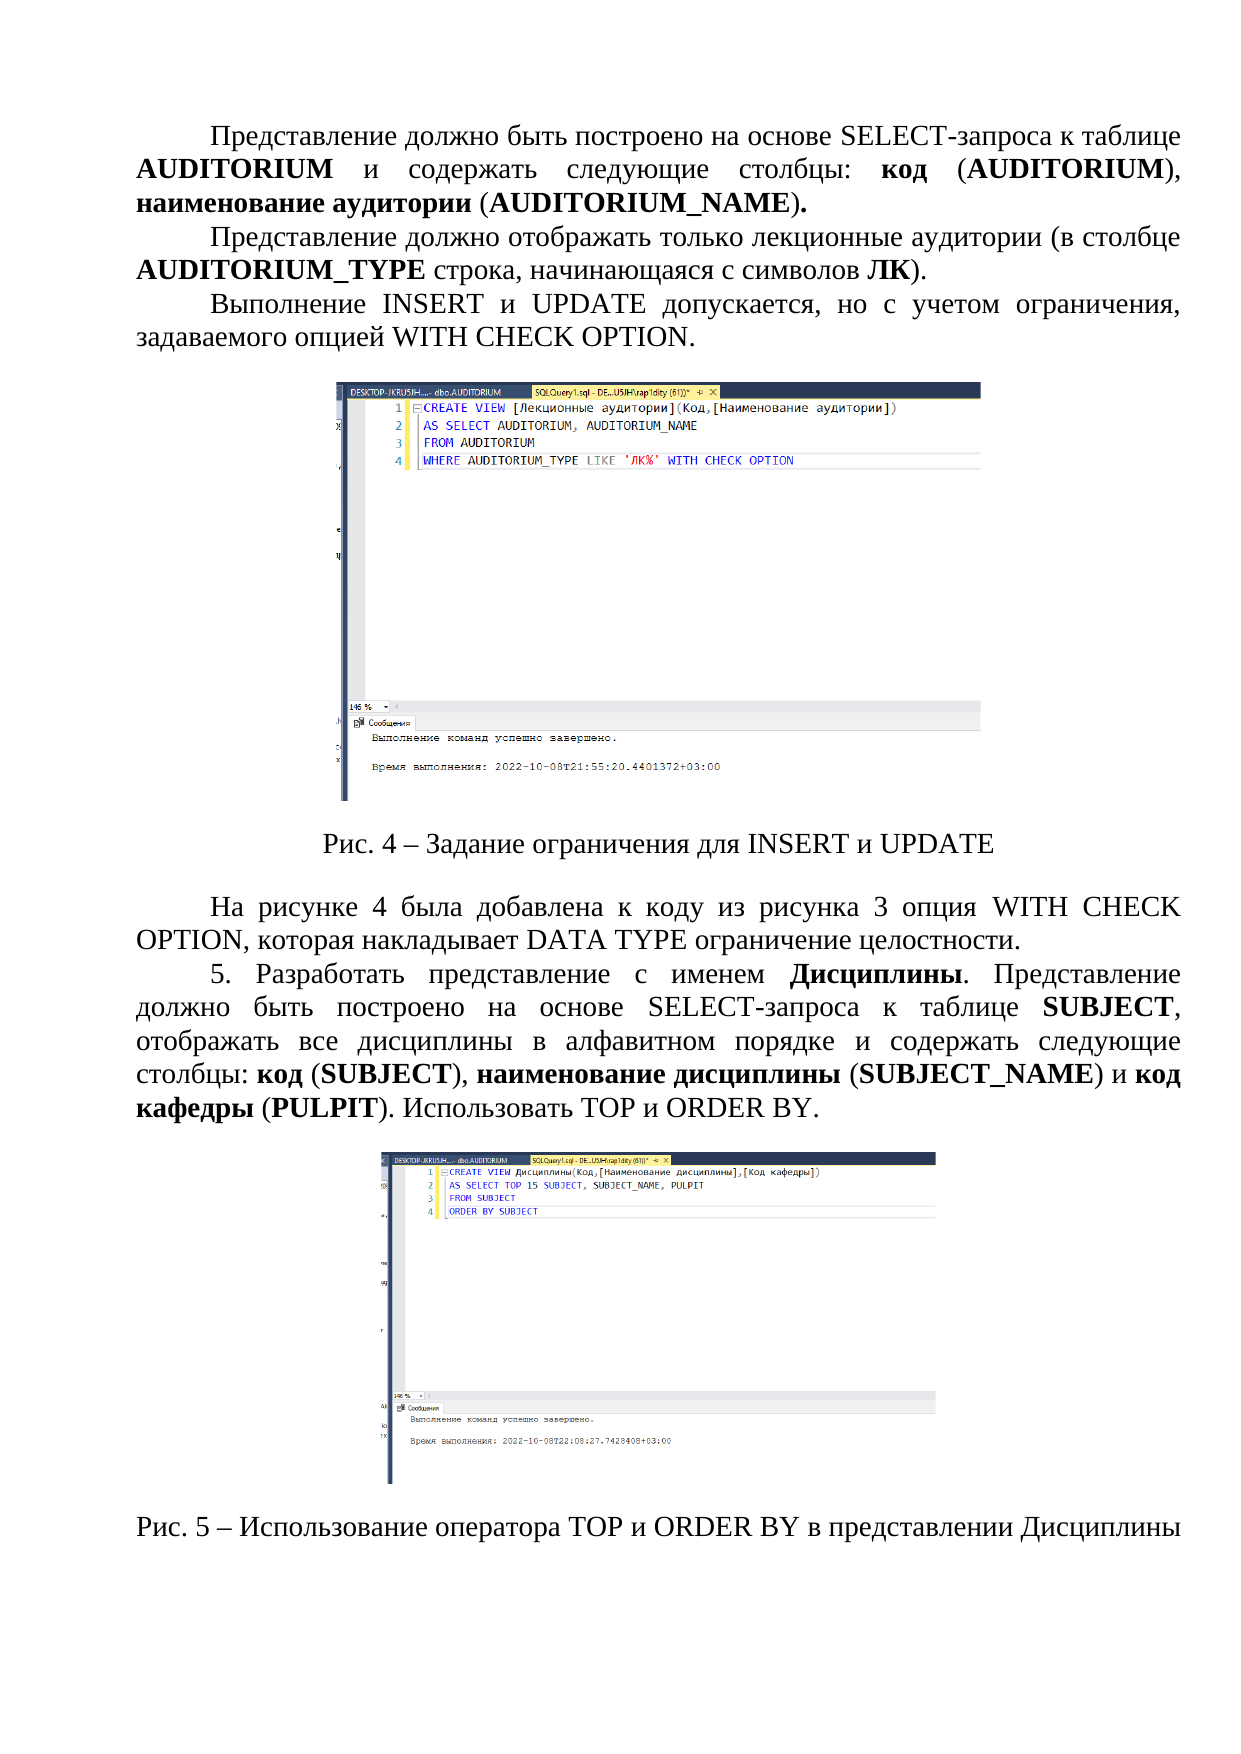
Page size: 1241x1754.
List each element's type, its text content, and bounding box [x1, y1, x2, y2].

picture [381, 1152, 936, 1484]
text На рисунке 4 была добавлена к коду из рисунка 3 опция WITH CHECK OPTION, которая накладывает DATA TYPE ограничение целостности. [136, 889, 1181, 956]
text 5. Разработать представление с именем Дисциплины. Представление должно быть построено на основе SELECT-запроса к таблице SUBJECT, отображать все дисциплины в алфавитном порядке и содержать следующие столбцы: код (SUBJECT), наименование дисциплины (SUBJECT_NAME) и код кафедры (PULPIT). Использовать TOP и ORDER BY. [136, 956, 1181, 1123]
text Выполнение INSERT и UPDATE допускается, но с учетом ограничения, задаваемого опцией WITH CHECK OPTION. [136, 286, 1181, 353]
picture [336, 382, 981, 801]
text Рис. 5 – Использование оператора TOP и ORDER BY в представлении Дисциплины [136, 1509, 1181, 1542]
text Представление должно отображать только лекционные аудитории (в столбце AUDITORIUM_TYPE строка, начинающаяся с символов ЛК). [136, 219, 1181, 286]
text Представление должно быть построено на основе SELECT-запроса к таблице AUDITORIUM и содержать следующие столбцы: код (AUDITORIUM), наименование аудитории (AUDITORIUM_NAME). [136, 118, 1181, 219]
text Рис. 4 – Задание ограничения для INSERT и UPDATE [136, 826, 1181, 859]
